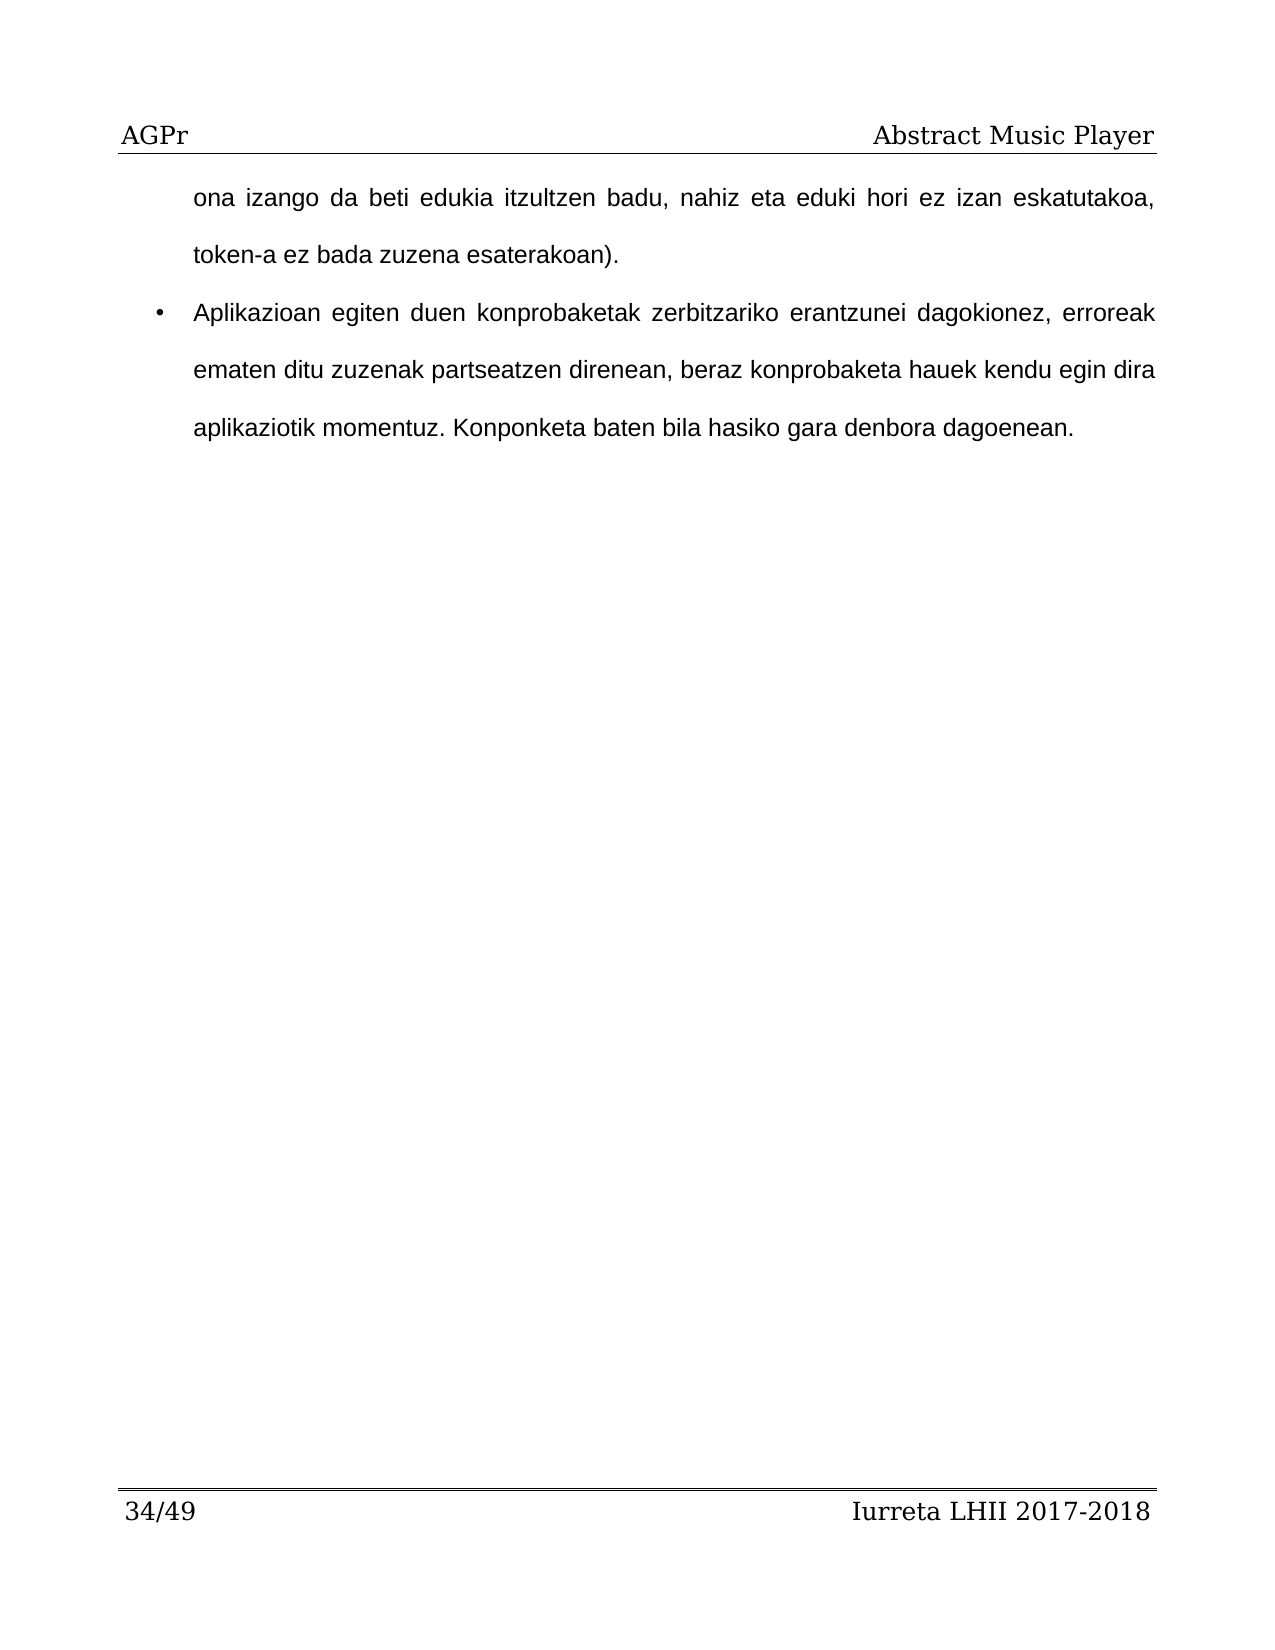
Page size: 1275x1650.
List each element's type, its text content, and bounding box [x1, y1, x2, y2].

list ona izango da beti edukia itzultzen badu, nahiz eta eduki hori ez izan eskatutakoa, token-a ez bada zuzena esaterakoan). [156, 183, 1157, 269]
list Aplikazioan egiten duen konprobaketak zerbitzariko erantzunei dagokionez, erroreak ematen ditu zuzenak partseatzen direnean, beraz konprobaketa hauek kendu egin dira aplikaziotik momentuz. Konponketa baten bila hasiko gara denbora dagoenean. [156, 298, 1157, 442]
